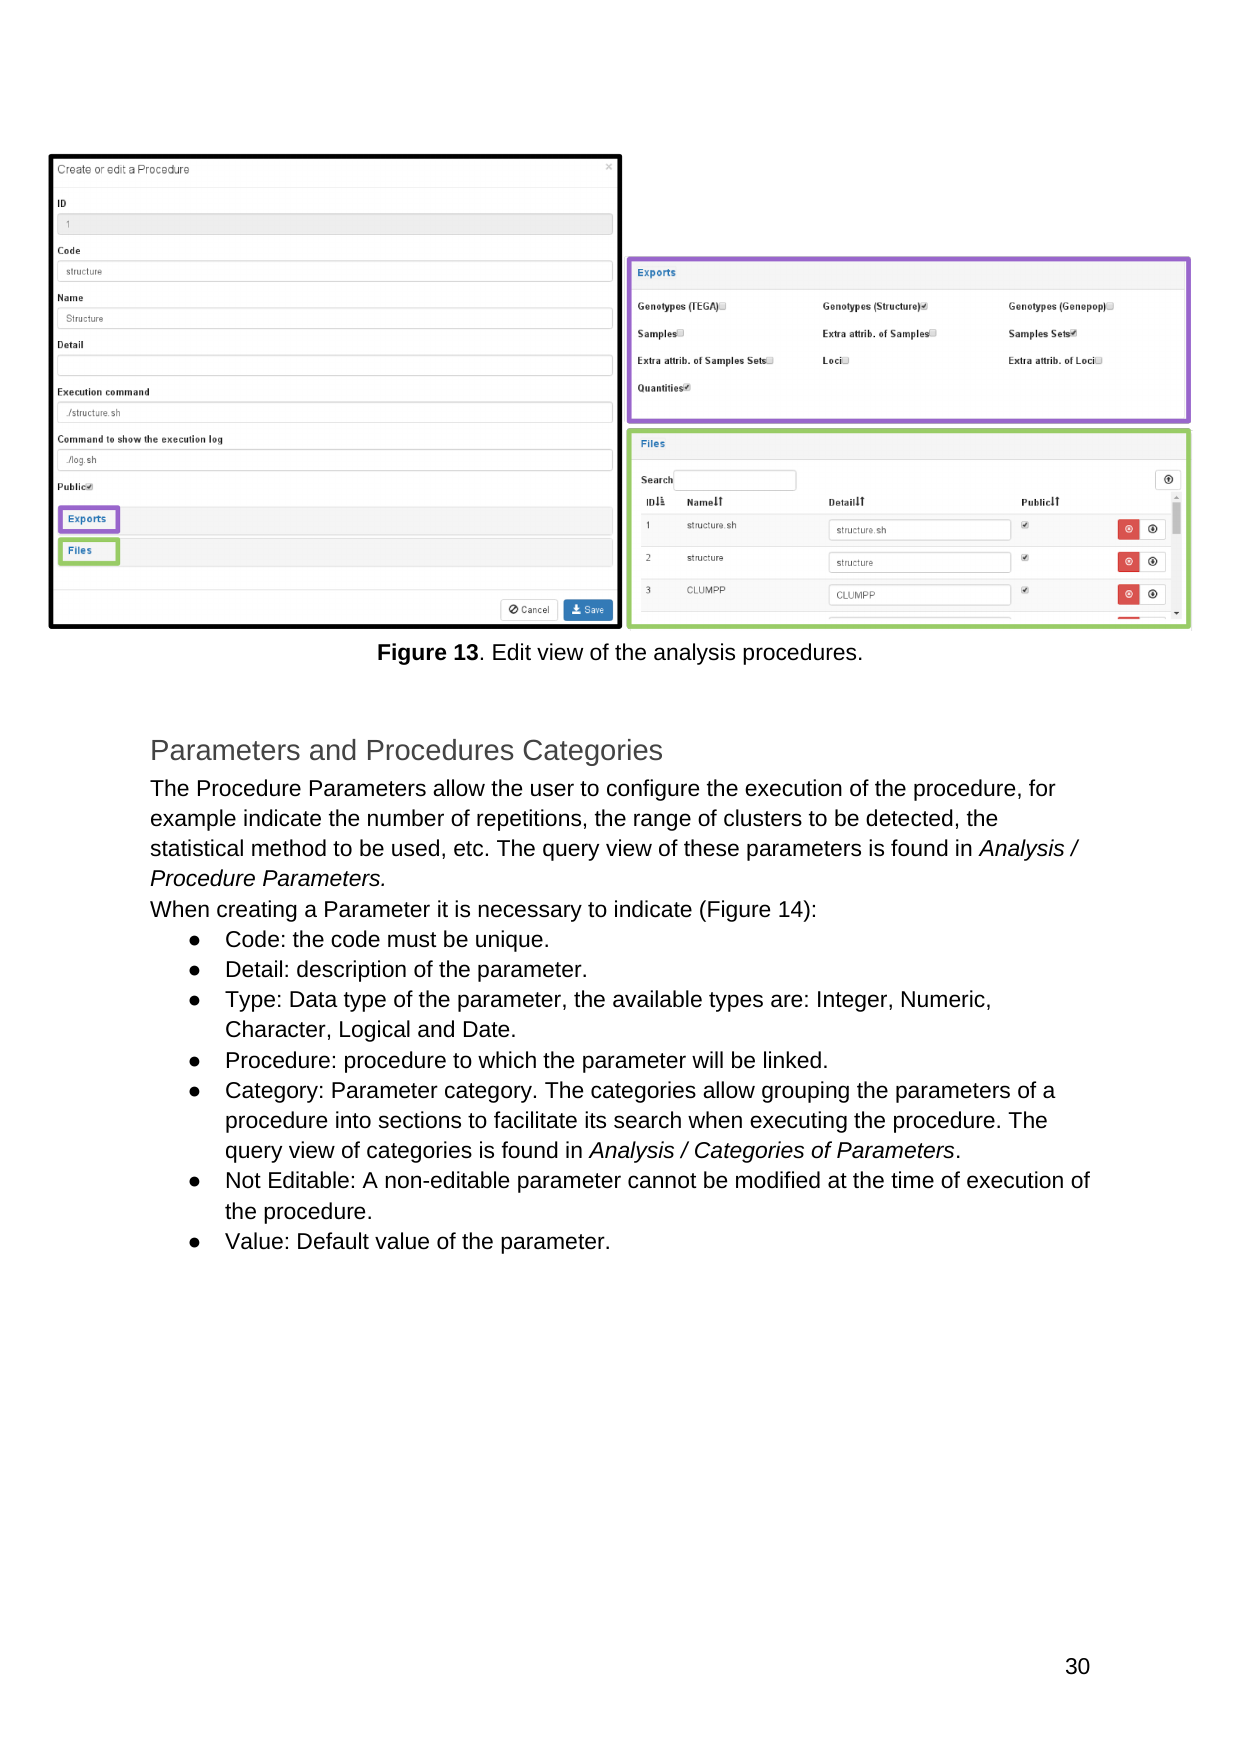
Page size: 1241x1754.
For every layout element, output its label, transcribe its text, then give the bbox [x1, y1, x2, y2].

list Value: Default value of the parameter. [187, 1228, 1090, 1254]
list Procedure: procedure to which the parameter will be linked. [187, 1047, 1090, 1073]
text The Procedure Parameters allow the user to configure the execution of the procedure, for example indicate the number of repetitions, the range of clusters to be detected, the statistical method to be used, etc. The query view of these parameters is found in Analysis / Procedure Parameters. [150, 775, 1090, 892]
list Category: Parameter category. The categories allow grouping the parameters of a procedure into sections to facilitate its search when executing the procedure. The query view of categories is found in Analysis / Categories of Parameters. [187, 1077, 1090, 1163]
picture [46, 150, 1193, 631]
text Figure 13. Edit view of the analysis procedures. [150, 639, 1090, 665]
list Detail: description of the parameter. [187, 956, 1090, 982]
text When creating a Parameter it is necessary to indicate (Figure 14): [150, 896, 1090, 922]
list Not Editable: A non-editable parameter cannot be modified at the time of execution of the procedure. [187, 1167, 1090, 1224]
subtitle Parameters and Procedures Categories [150, 733, 1090, 766]
list Type: Data type of the parameter, the available types are: Integer, Numeric, Character, Logical and Date. [187, 986, 1090, 1043]
list Code: the code must be unique. [187, 926, 1090, 952]
